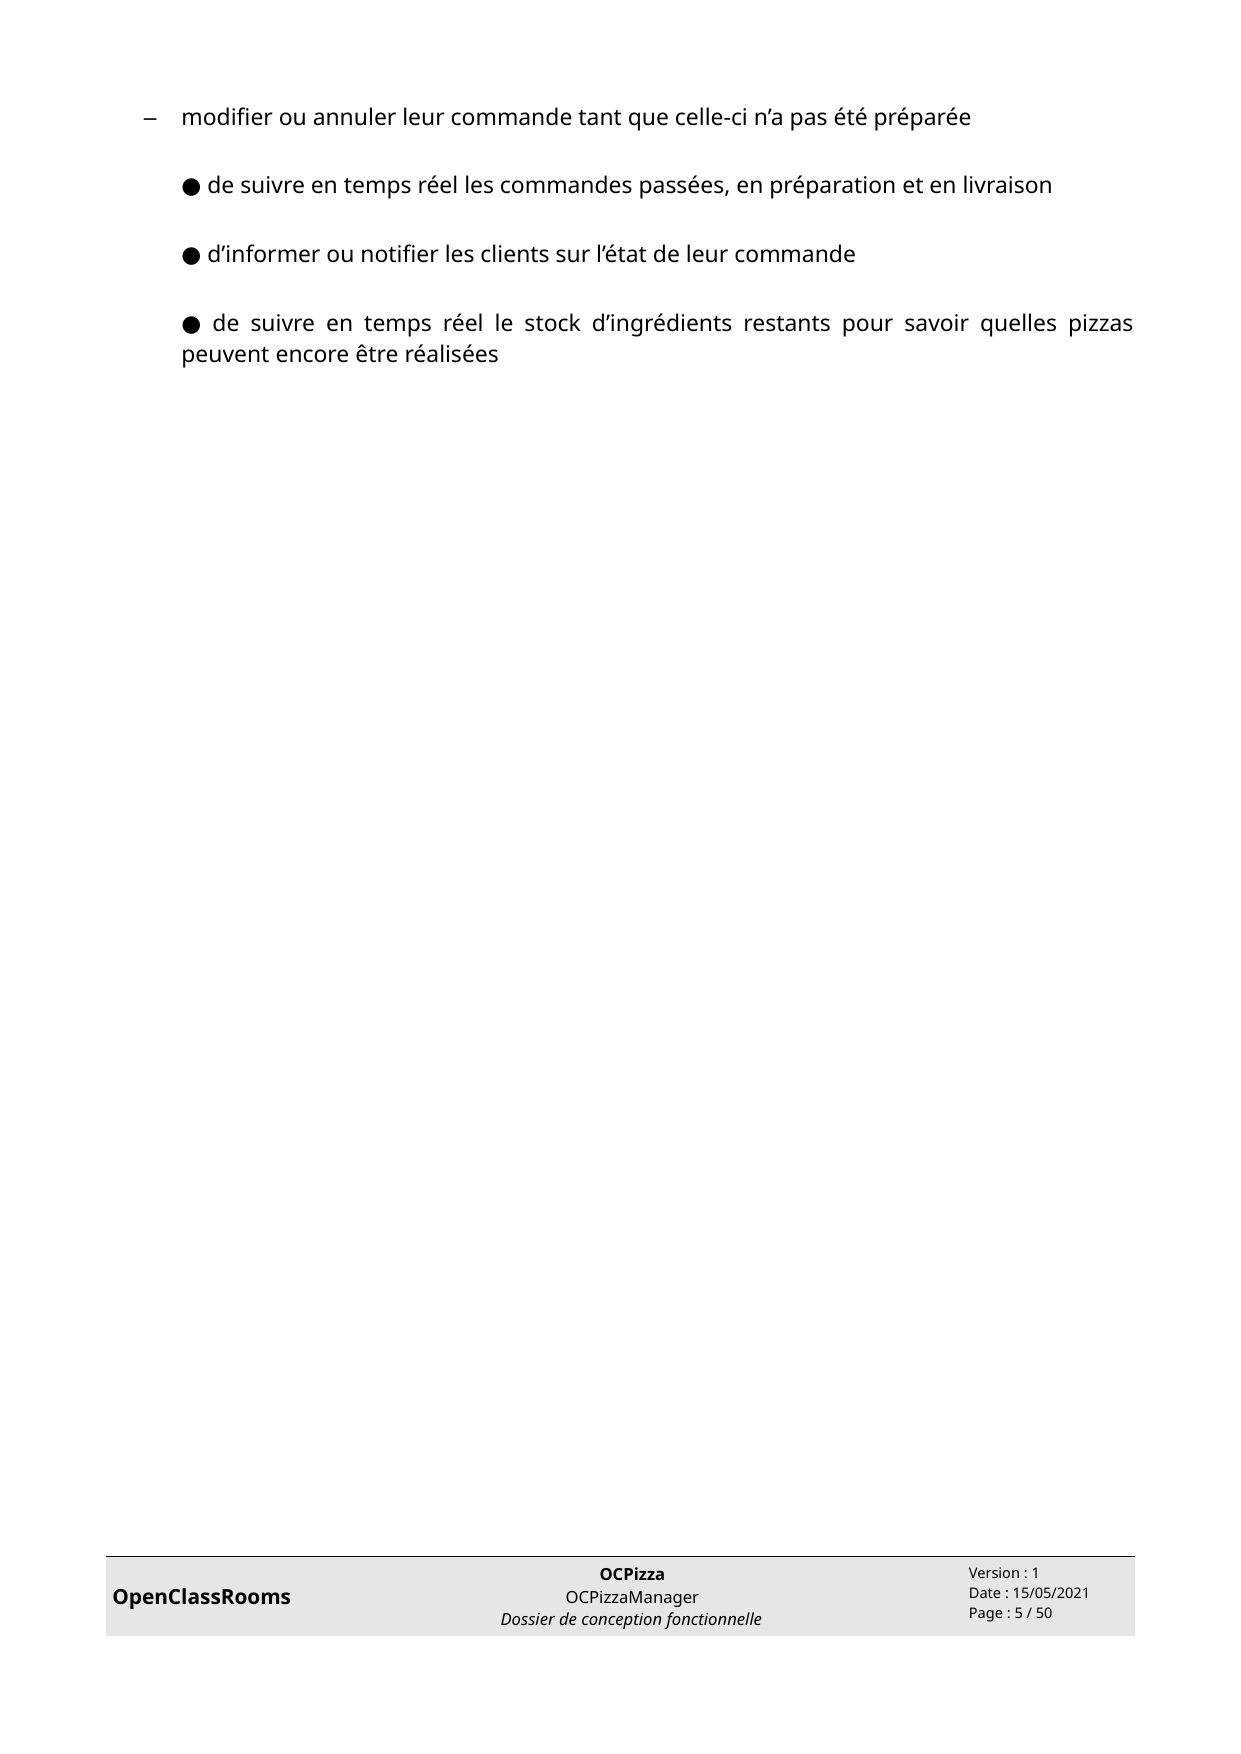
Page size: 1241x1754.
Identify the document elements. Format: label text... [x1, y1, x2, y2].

list modifier ou annuler leur commande tant que celle-ci n’a pas été préparée [144, 100, 1134, 132]
list ● d’informer ou notifier les clients sur l’état de leur commande [144, 238, 1134, 269]
list ● de suivre en temps réel les commandes passées, en préparation et en livraison [144, 169, 1134, 200]
list ● de suivre en temps réel le stock d’ingrédients restants pour savoir quelles pizzas peuvent encore être réalisées [144, 307, 1134, 369]
